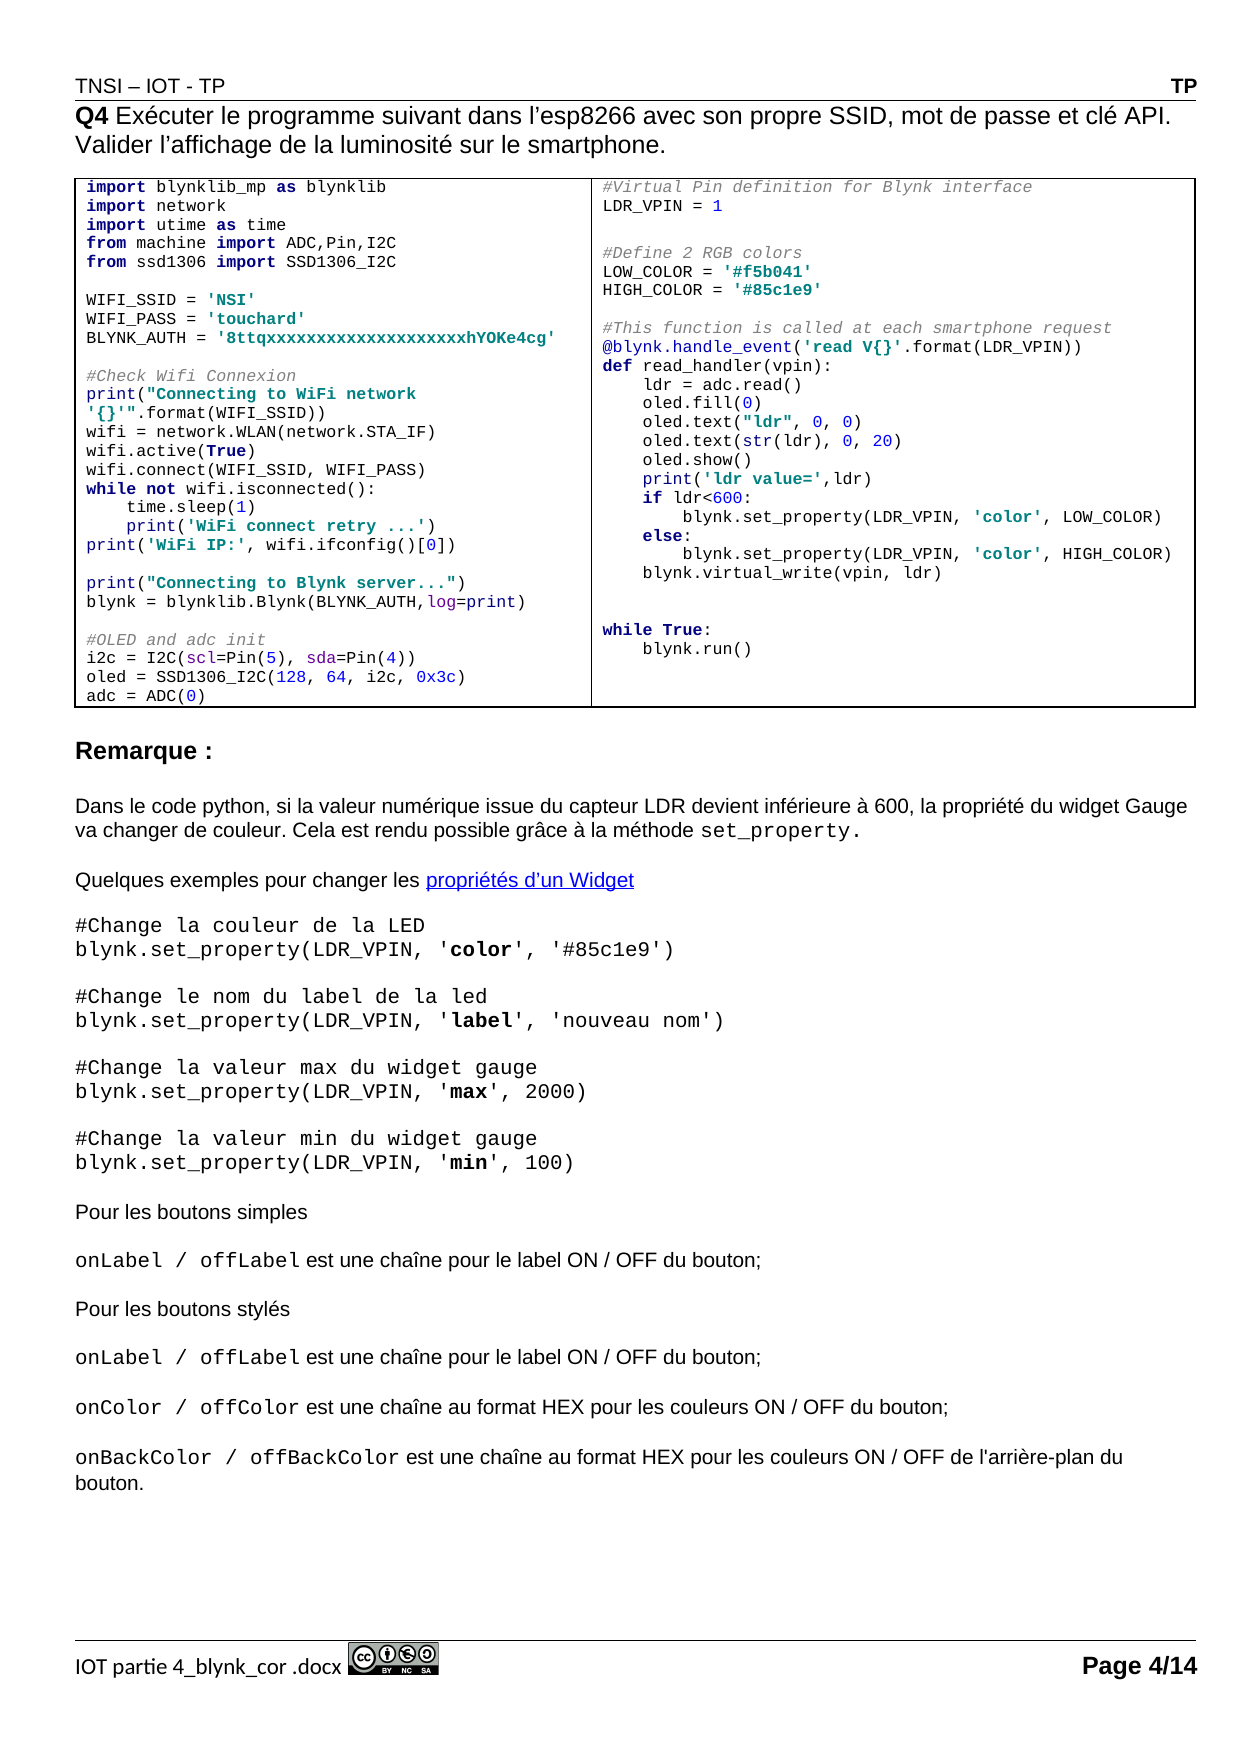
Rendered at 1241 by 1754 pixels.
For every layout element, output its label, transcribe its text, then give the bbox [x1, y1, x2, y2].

text blynk.set_property(LDR_VPIN, 'color', '#85c1e9') [75, 939, 1196, 963]
table_header #Virtual Pin definition for Blynk interface LDR_VPIN = 1 #Define 2 RGB colors LOW_COLOR = '#f5b041' HIGH_COLOR = '#85c1e9' #This function is called at each smartphone request @blynk.handle_event('read V{}'.format(LDR_VPIN)) def read_handler(vpin): ldr = adc.read() oled.fill(0) oled.text("ldr", 0, 0) oled.text(str(ldr), 0, 20) oled.show() print('ldr value=',ldr) if ldr<600: blynk.set_property(LDR_VPIN, 'color', LOW_COLOR) else: blynk.set_property(LDR_VPIN, 'color', HIGH_COLOR) blynk.virtual_write(vpin, ldr) while True: blynk.run() [592, 179, 1194, 706]
text blynk.set_property(LDR_VPIN, 'max', 2000) [75, 1081, 1196, 1104]
text onColor / offColor est une chaîne au format HEX pour les couleurs ON / OFF du bouton; [75, 1395, 1196, 1421]
text blynk.set_property(LDR_VPIN, 'label', 'nouveau nom') [75, 1010, 1196, 1034]
text #Change la couleur de la LED [75, 915, 1196, 939]
text onLabel / offLabel est une chaîne pour le label ON / OFF du bouton; [75, 1247, 1196, 1273]
text onLabel / offLabel est une chaîne pour le label ON / OFF du bouton; [75, 1345, 1196, 1371]
text #Change la valeur max du widget gauge [75, 1057, 1196, 1081]
text Dans le code python, si la valeur numérique issue du capteur LDR devient inférieure à 600, la propriété du widget Gauge va changer de couleur. Cela est rendu possible grâce à la méthode set_property. [75, 794, 1196, 843]
picture [348, 1642, 439, 1675]
text blynk.set_property(LDR_VPIN, 'min', 100) [75, 1152, 1196, 1176]
text #Change la valeur min du widget gauge [75, 1128, 1196, 1152]
text Pour les boutons stylés [75, 1297, 1196, 1321]
text onBackColor / offBackColor est une chaîne au format HEX pour les couleurs ON / OFF de l'arrière-plan du bouton. [75, 1445, 1196, 1494]
text #Change le nom du label de la led [75, 986, 1196, 1010]
text Q4 Exécuter le programme suivant dans l’esp8266 avec son propre SSID, mot de passe et clé API. Valider l’affichage de la luminosité sur le smartphone. [75, 101, 1196, 158]
text Quelques exemples pour changer les propriétés d’un Widget [75, 867, 1196, 891]
text Pour les boutons simples [75, 1199, 1196, 1223]
text Remarque : [75, 736, 1196, 765]
